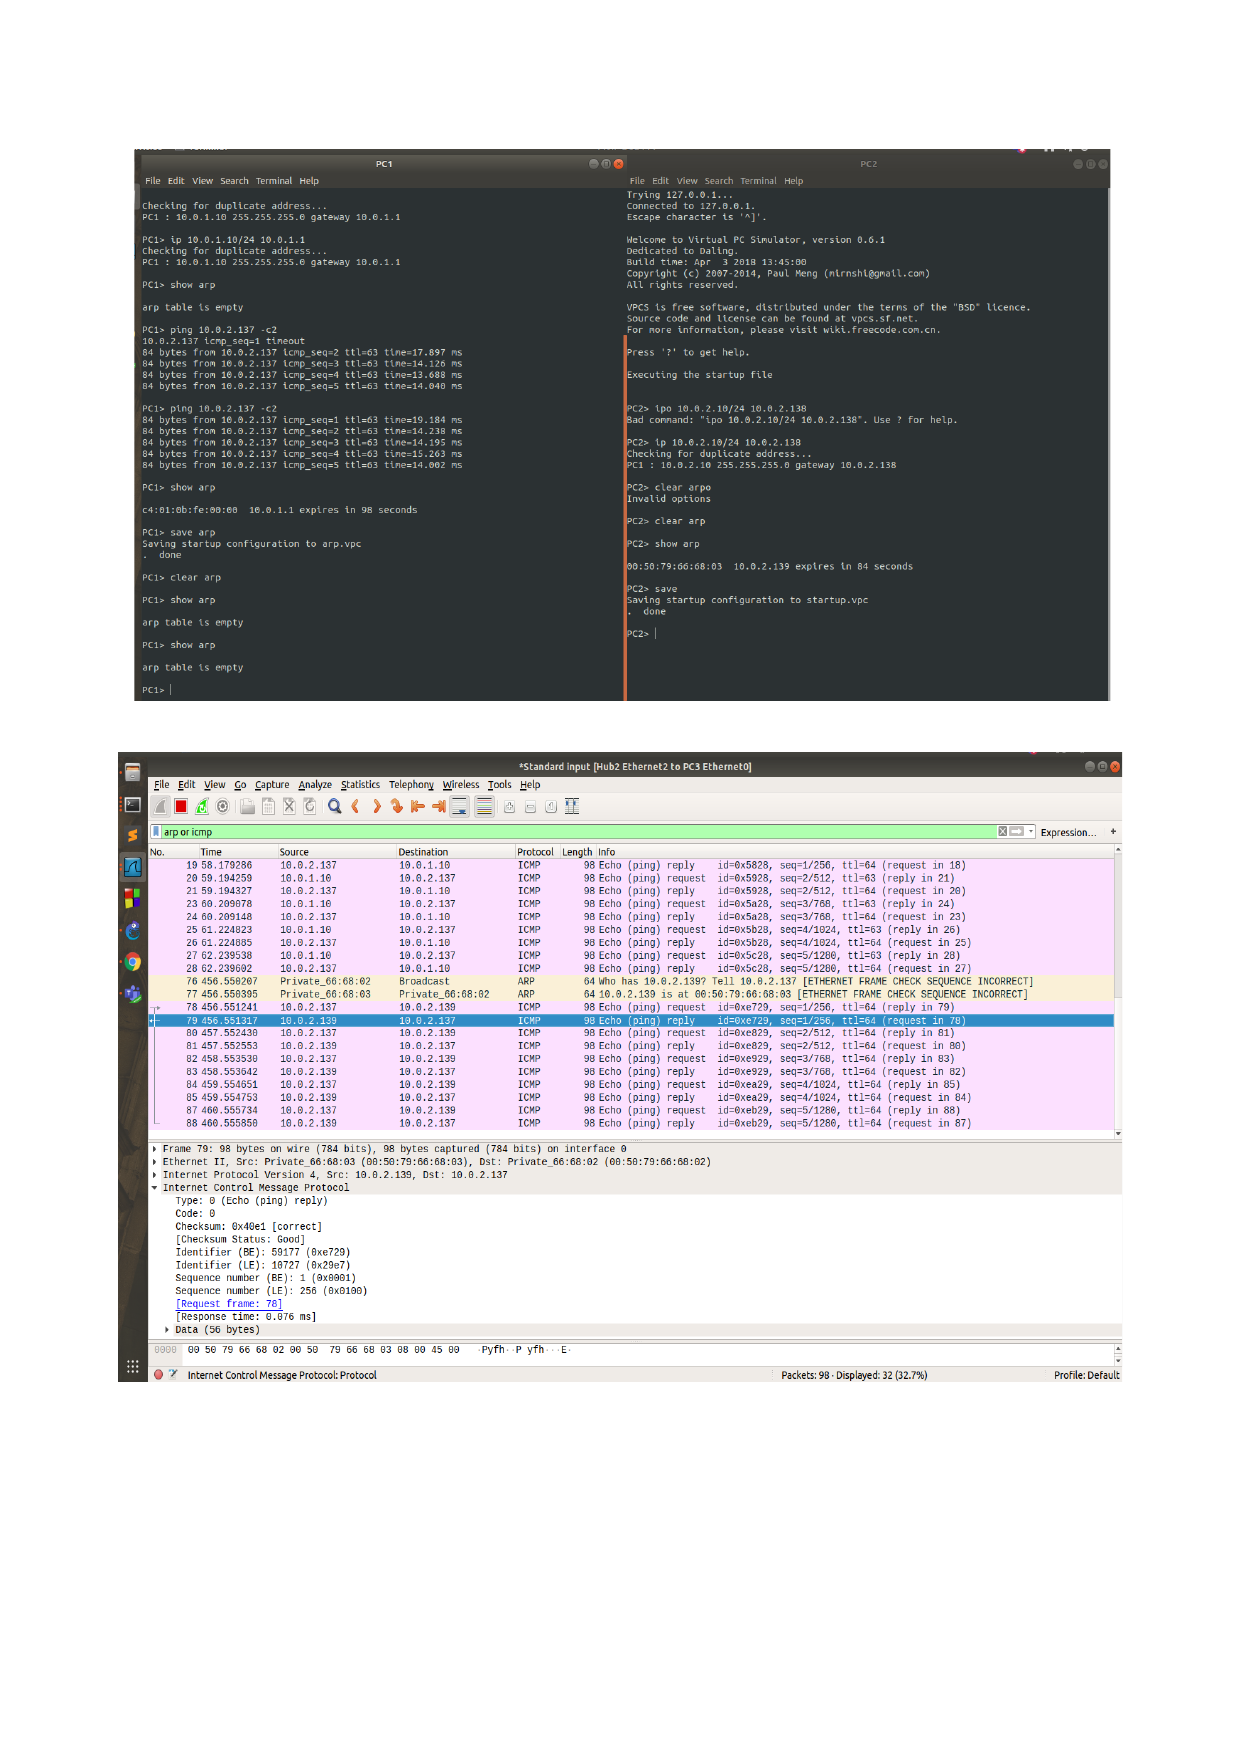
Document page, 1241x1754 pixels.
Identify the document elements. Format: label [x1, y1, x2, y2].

picture [134, 149, 1111, 701]
picture [118, 752, 1123, 1382]
